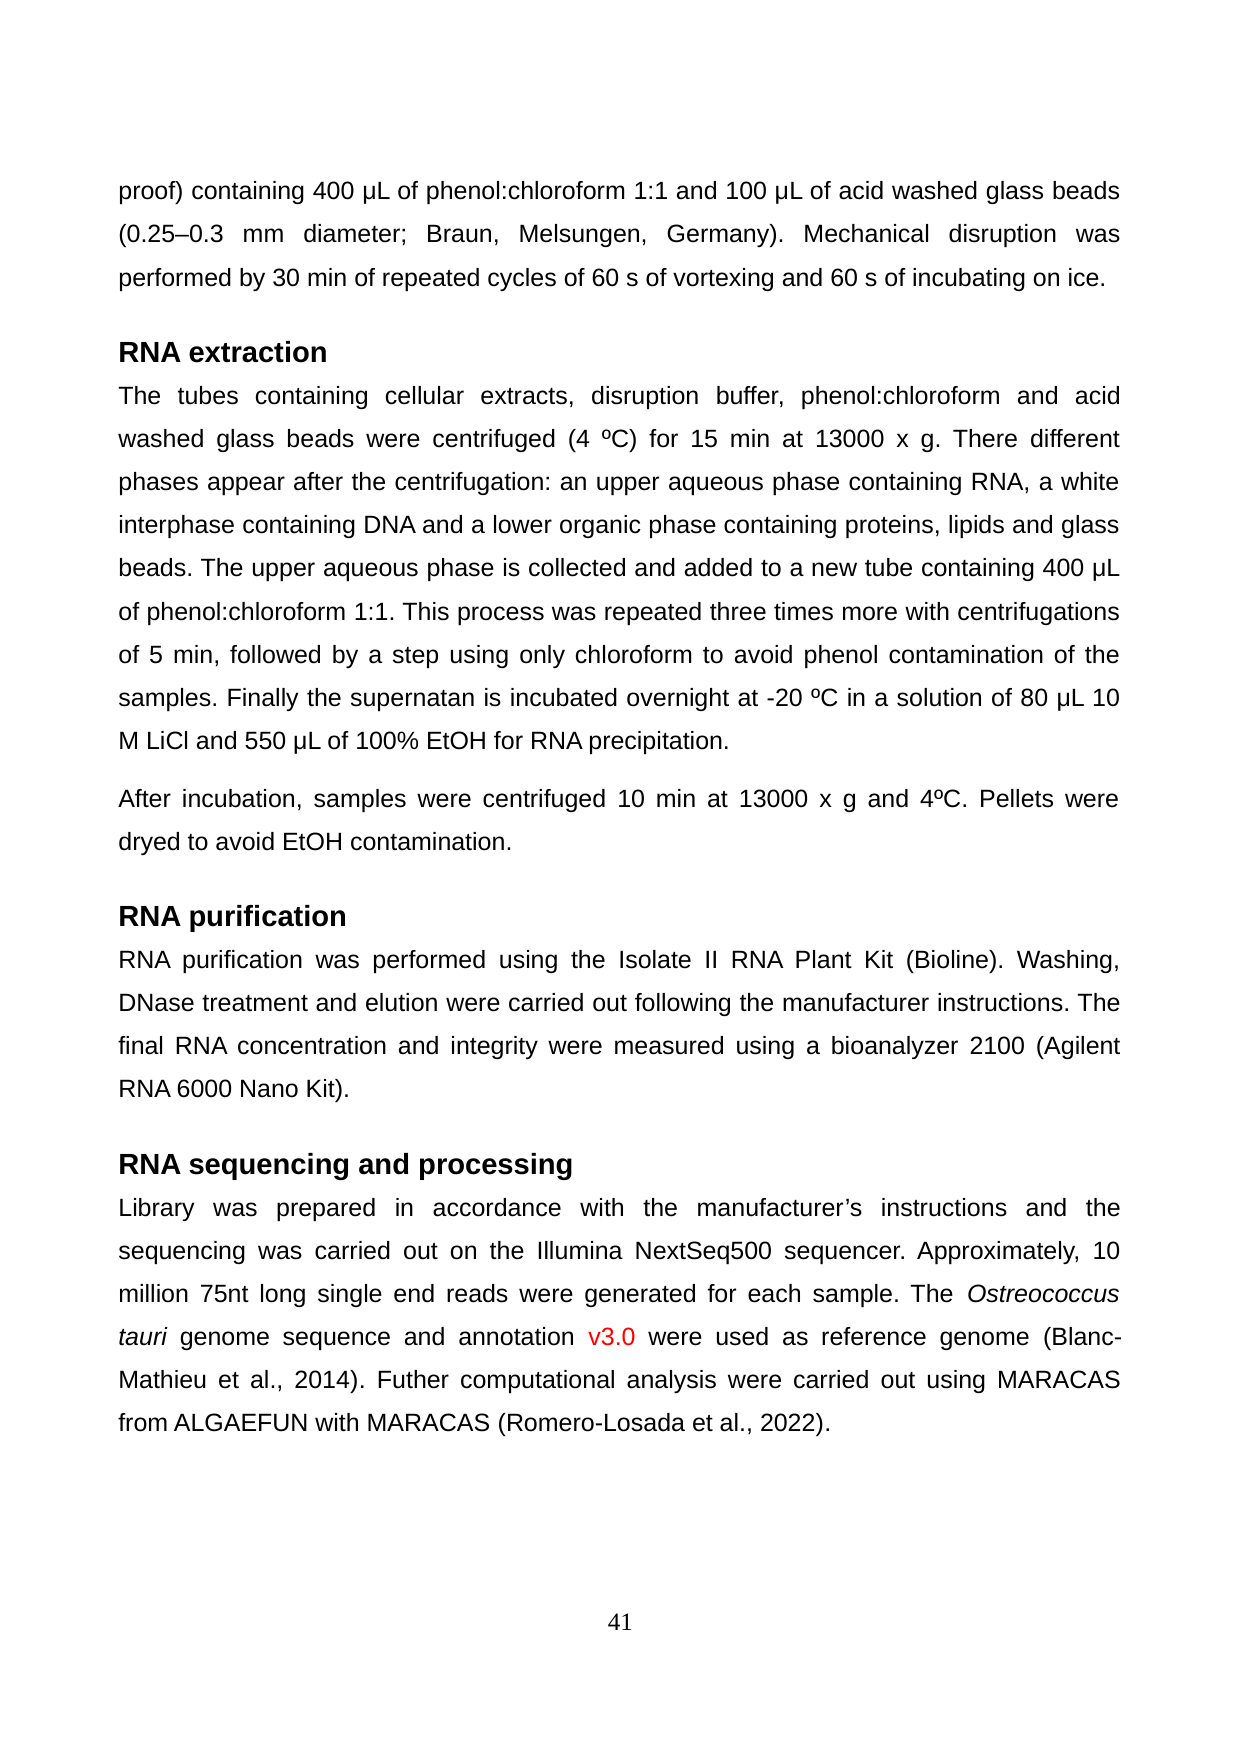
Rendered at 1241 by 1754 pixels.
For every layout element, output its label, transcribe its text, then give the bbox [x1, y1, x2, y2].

text Library was prepared in accordance with the manufacturer’s instructions and the sequencing was carried out on the Illumina NextSeq500 sequencer. Approximately, 10 million 75nt long single end reads were generated for each sample. The Ostreococcus tauri genome sequence and annotation v3.0 were used as reference genome (Blanc-Mathieu et al., 2014)⁠. Futher computational analysis were carried out using MARACAS from ALGAEFUN with MARACAS (Romero-Losada et al., 2022)⁠. [118, 1193, 1122, 1437]
text proof) containing 400 μL of phenol:chloroform 1:1 and 100 μL of acid washed glass beads (0.25–0.3 mm diameter; Braun, Melsungen, Germany). Mechanical disruption was performed by 30 min of repeated cycles of 60 s of vortexing and 60 s of incubating on ice. [118, 176, 1122, 291]
subtitle RNA purification [118, 899, 1122, 933]
subtitle RNA extraction [118, 335, 1122, 368]
text After incubation, samples were centrifuged 10 min at 13000 x g and 4ºC. Pellets were dryed to avoid EtOH contamination. [118, 784, 1122, 856]
subtitle RNA sequencing and processing [118, 1147, 1122, 1180]
text RNA purification was performed using the Isolate II RNA Plant Kit (Bioline). Washing, DNase treatment and elution were carried out following the manufacturer instructions. The final RNA concentration and integrity were measured using a bioanalyzer 2100 (Agilent RNA 6000 Nano Kit). [118, 945, 1122, 1103]
text The tubes containing cellular extracts, disruption buffer, phenol:chloroform and acid washed glass beads were centrifuged (4 ºC) for 15 min at 13000 x g. There different phases appear after the centrifugation: an upper aqueous phase containing RNA, a white interphase containing DNA and a lower organic phase containing proteins, lipids and glass beads. The upper aqueous phase is collected and added to a new tube containing 400 μL of phenol:chloroform 1:1. This process was repeated three times more with centrifugations of 5 min, followed by a step using only chloroform to avoid phenol contamination of the samples. Finally the supernatan is incubated overnight at -20 ºC in a solution of 80 μL 10 M LiCl and 550 μL of 100% EtOH for RNA precipitation. [118, 381, 1122, 755]
